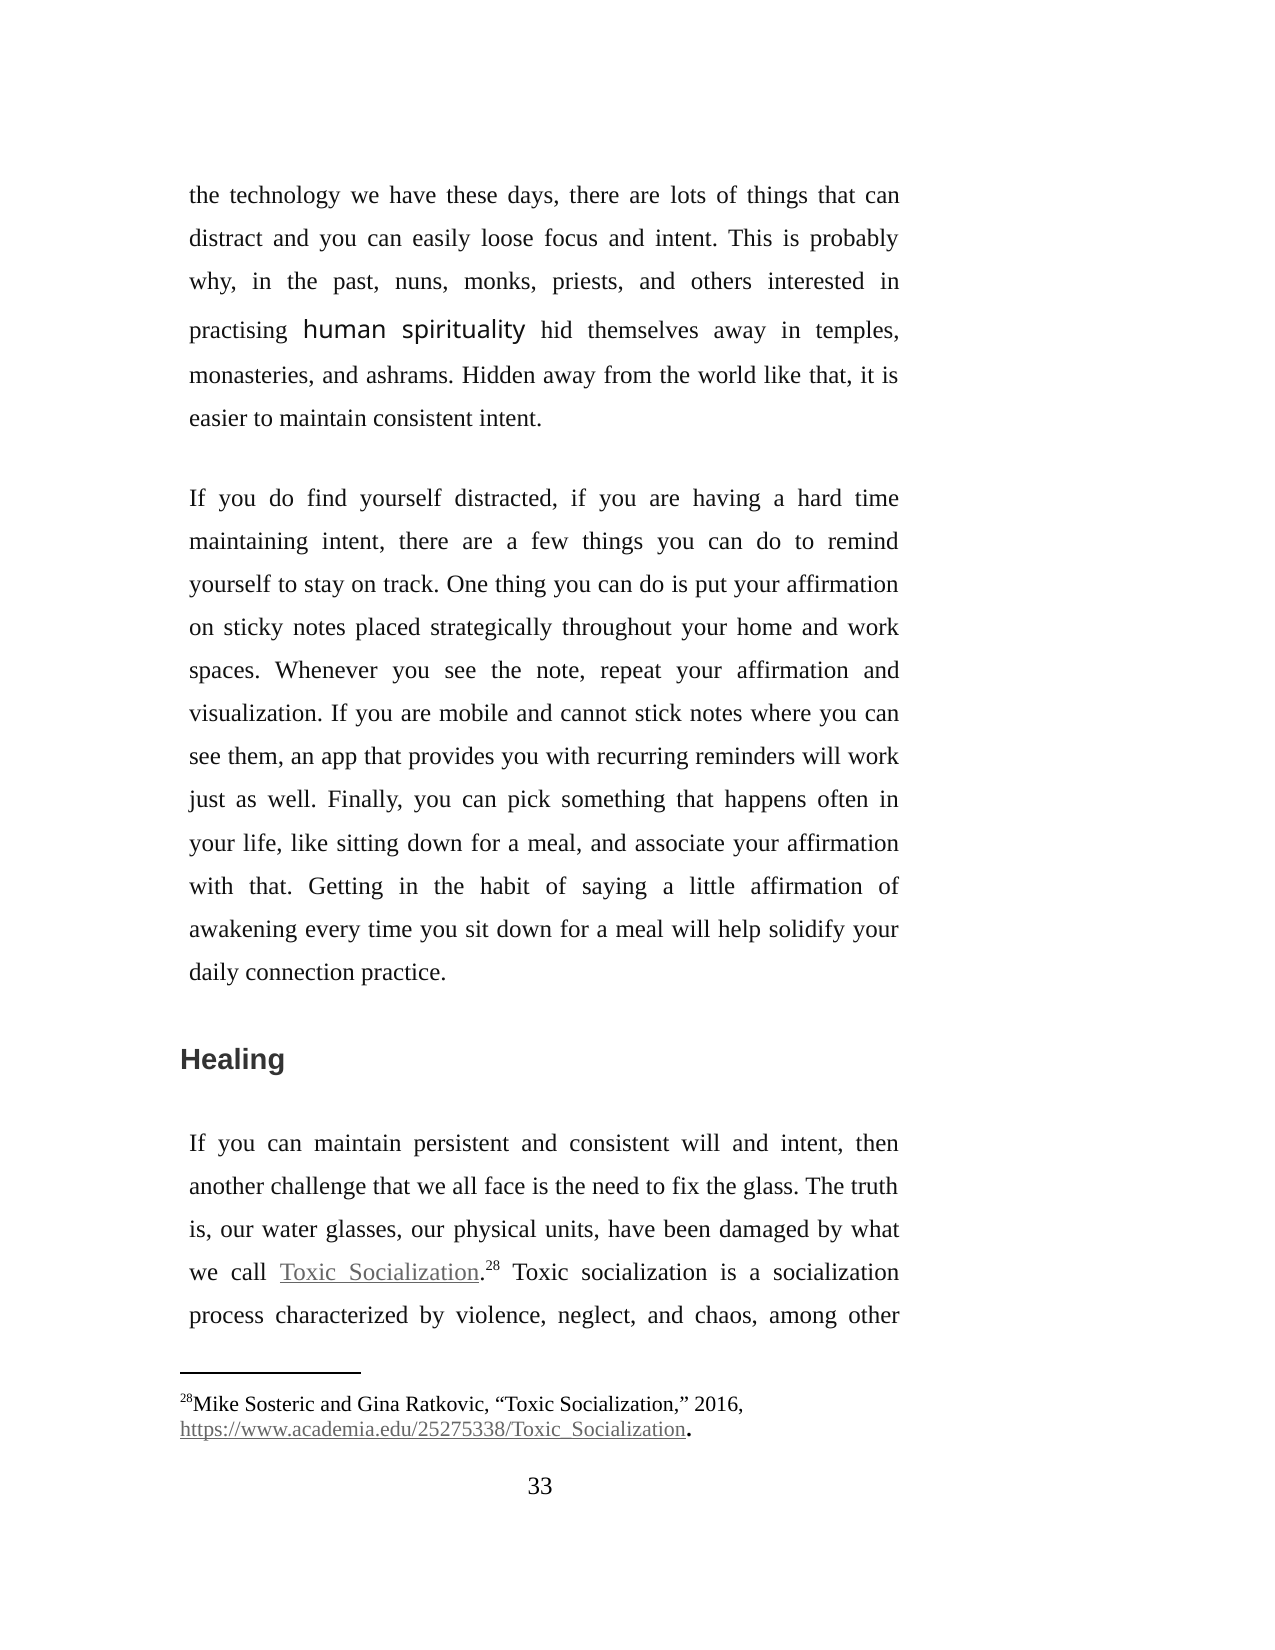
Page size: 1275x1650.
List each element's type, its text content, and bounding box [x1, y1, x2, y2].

text If you do find yourself distracted, if you are having a hard time maintaining intent, there are a few things you can do to remind yourself to stay on track. One thing you can do is put your affirmation on sticky notes placed strategically throughout your home and work spaces. Whenever you see the note, repeat your affirmation and visualization. If you are mobile and cannot stick notes where you can see them, an app that provides you with recurring reminders will work just as well. Finally, you can pick something that happens often in your life, like sitting down for a meal, and associate your affirmation with that. Getting in the habit of saying a little affirmation of awakening every time you sit down for a meal will help solidify your daily connection practice. [189, 483, 900, 986]
text the technology we have these days, there are lots of things that can distract and you can easily loose focus and intent. This is probably why, in the past, nuns, monks, priests, and others interested in practising human spirituality hid themselves away in temples, monasteries, and ashrams. Hidden away from the world like that, it is easier to maintain consistent intent. [189, 180, 900, 432]
subtitle Healing [180, 1042, 900, 1076]
text If you can maintain persistent and consistent will and intent, then another challenge that we all face is the need to fix the glass. The truth is, our water glasses, our physical units, have been damaged by what we call Toxic Socialization. Toxic socialization is a socialization process characterized by violence, neglect, and chaos, among other [189, 1128, 900, 1329]
text Mike Sosteric and Gina Ratkovic, “Toxic Socialization,” 2016, https://www.academia.edu/25275338/Toxic_Socialization. [692, 1391, 900, 1441]
